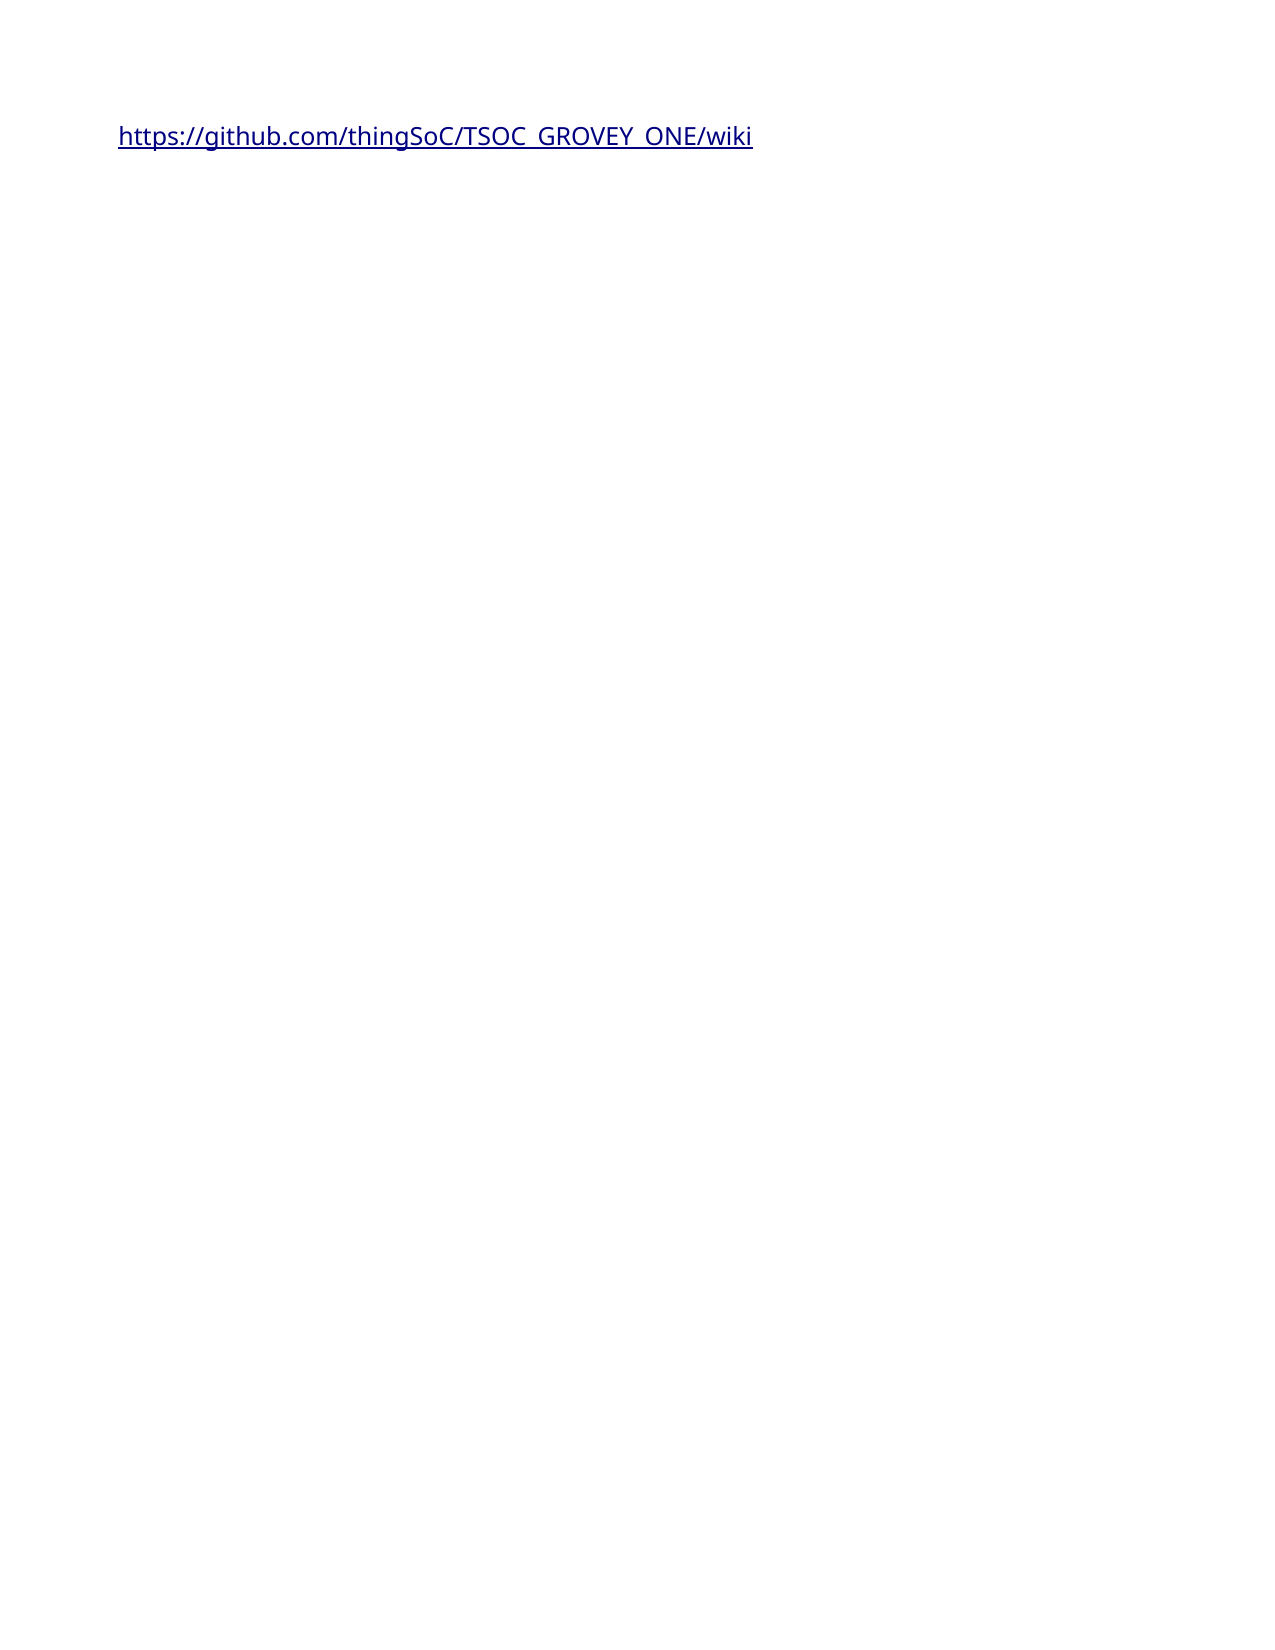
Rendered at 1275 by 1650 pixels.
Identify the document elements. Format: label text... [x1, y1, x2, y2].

text https://github.com/thingSoC/TSOC_GROVEY_ONE/wiki [118, 118, 1157, 152]
